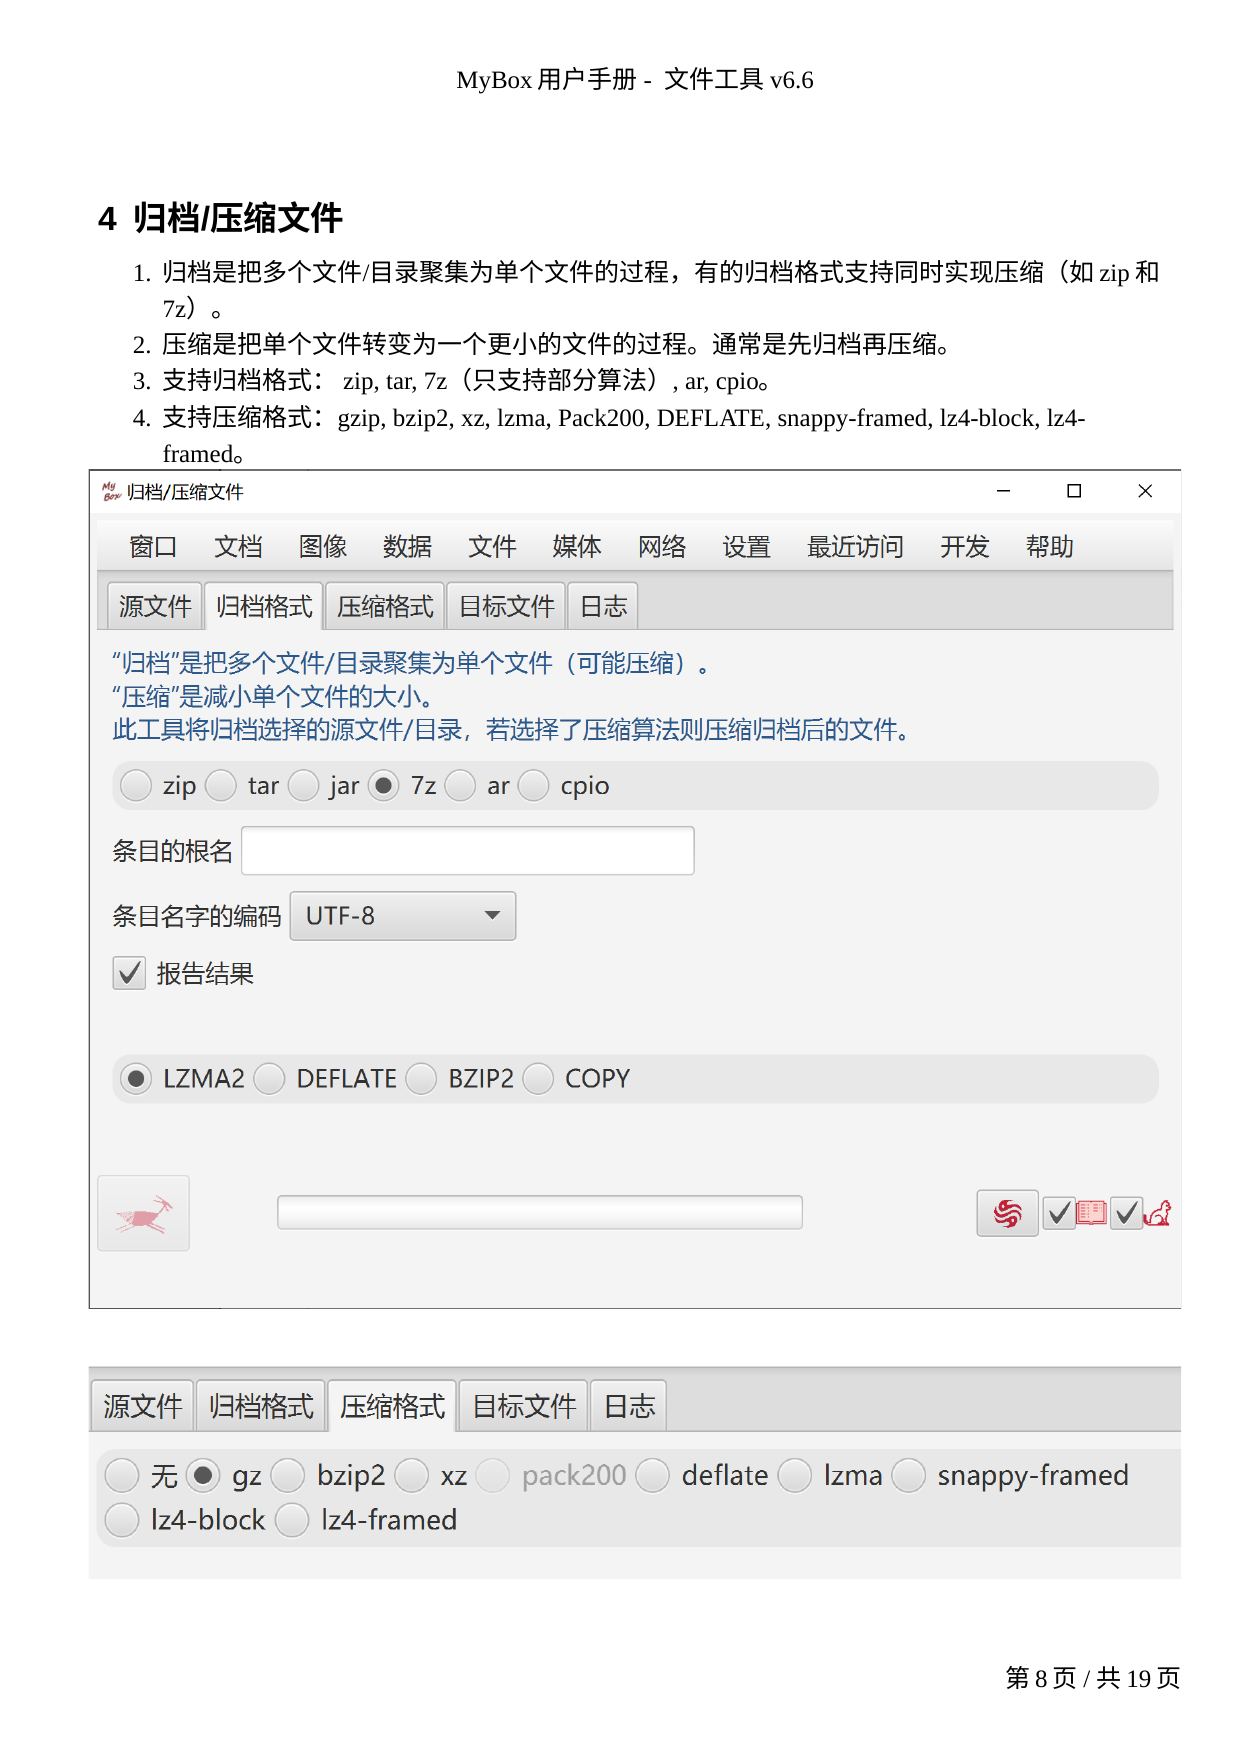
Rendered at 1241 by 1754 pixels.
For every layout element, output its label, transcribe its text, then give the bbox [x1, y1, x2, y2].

picture [88, 1365, 1182, 1579]
list 支持压缩格式：gzip, bzip2, xz, lzma, Pack200, DEFLATE, snappy-framed, lz4-block, lz4-framed。 [133, 397, 1181, 469]
list 压缩是把单个文件转变为一个更小的文件的过程。通常是先归档再压缩。 [133, 324, 1181, 361]
subtitle 归档/压缩文件 [88, 191, 1181, 239]
list 支持归档格式： zip, tar, 7z（只支持部分算法）, ar, cpio。 [133, 361, 1181, 397]
list 归档是把多个文件/目录聚集为单个文件的过程，有的归档格式支持同时实现压缩（如zip和7z）。 [133, 252, 1181, 324]
picture [88, 469, 1182, 1309]
